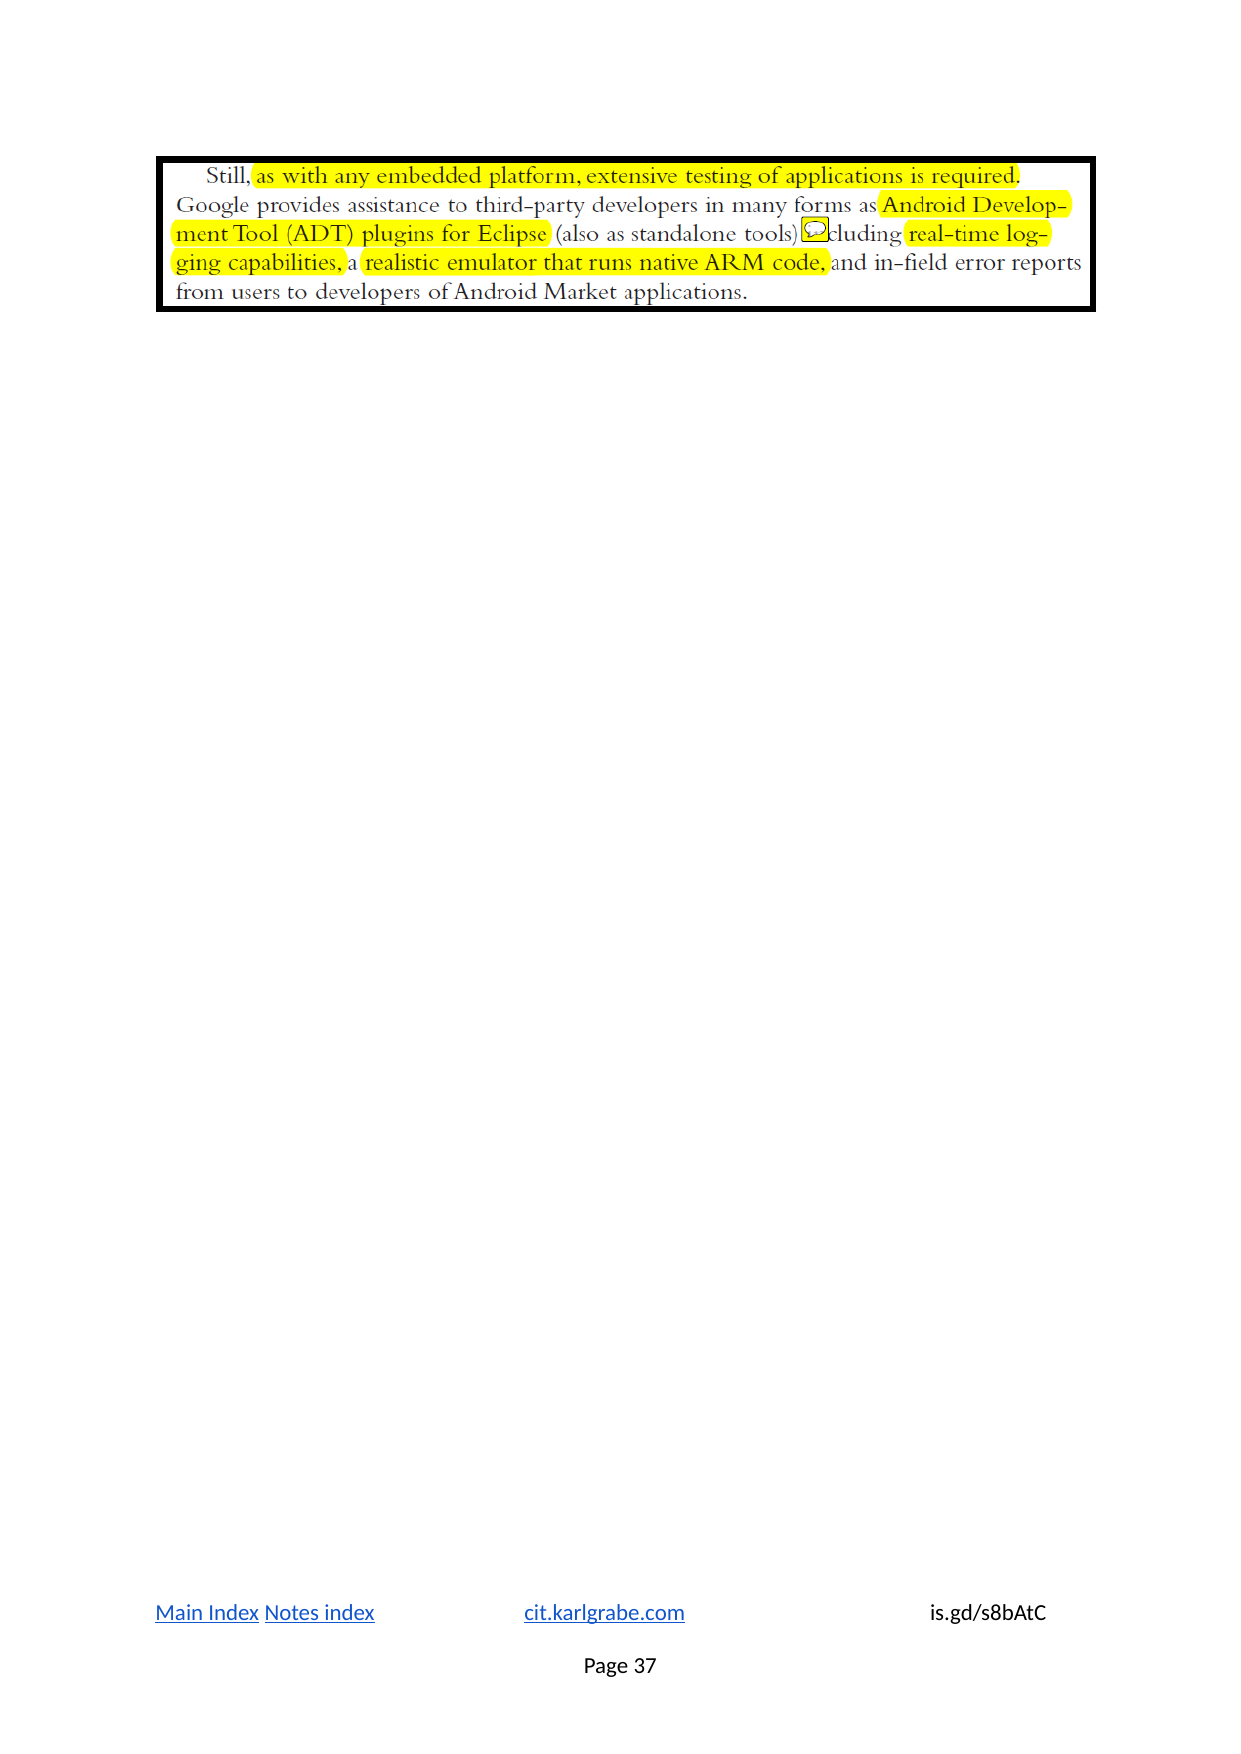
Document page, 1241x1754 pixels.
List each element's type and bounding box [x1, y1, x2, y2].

picture [163, 163, 1090, 306]
